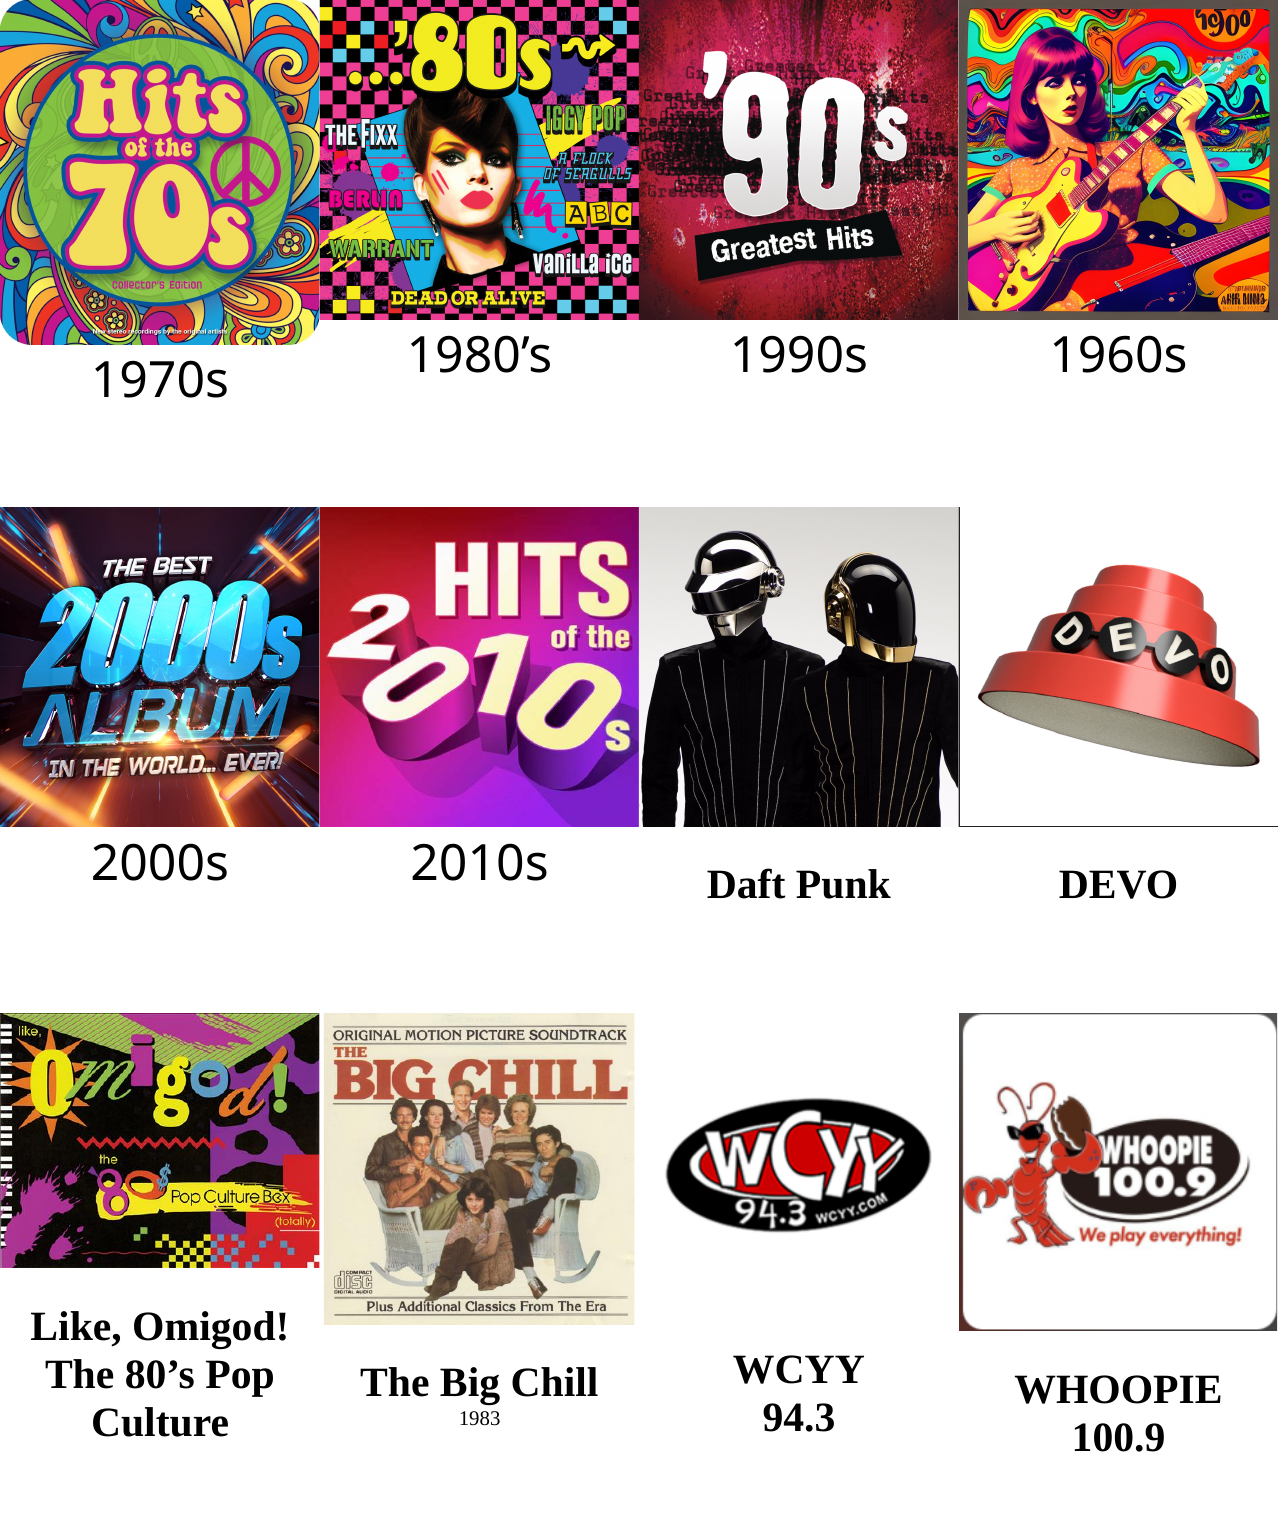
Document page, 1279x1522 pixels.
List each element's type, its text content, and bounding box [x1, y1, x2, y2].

text 1990s [639, 320, 958, 388]
text 1960s [958, 320, 1278, 388]
text Like, Omigod! The 80’s Pop Culture [0, 1301, 319, 1445]
text Daft Punk [639, 860, 958, 908]
text 1980’s [319, 320, 639, 388]
picture [0, 507, 1278, 827]
text 1970s [0, 345, 319, 413]
text WHOOPIE 100.9 [958, 1364, 1278, 1460]
text 1983 [319, 1406, 639, 1430]
picture [323, 1013, 635, 1325]
text WCYY [639, 1249, 958, 1392]
text The Big Chill [319, 1014, 639, 1406]
text DEVO [958, 860, 1278, 908]
picture [0, 1013, 320, 1268]
picture [638, 1013, 1278, 1331]
text 94.3 [639, 1392, 958, 1440]
text 2010s [319, 827, 639, 894]
picture [0, 0, 1278, 345]
text 2000s [0, 827, 319, 894]
